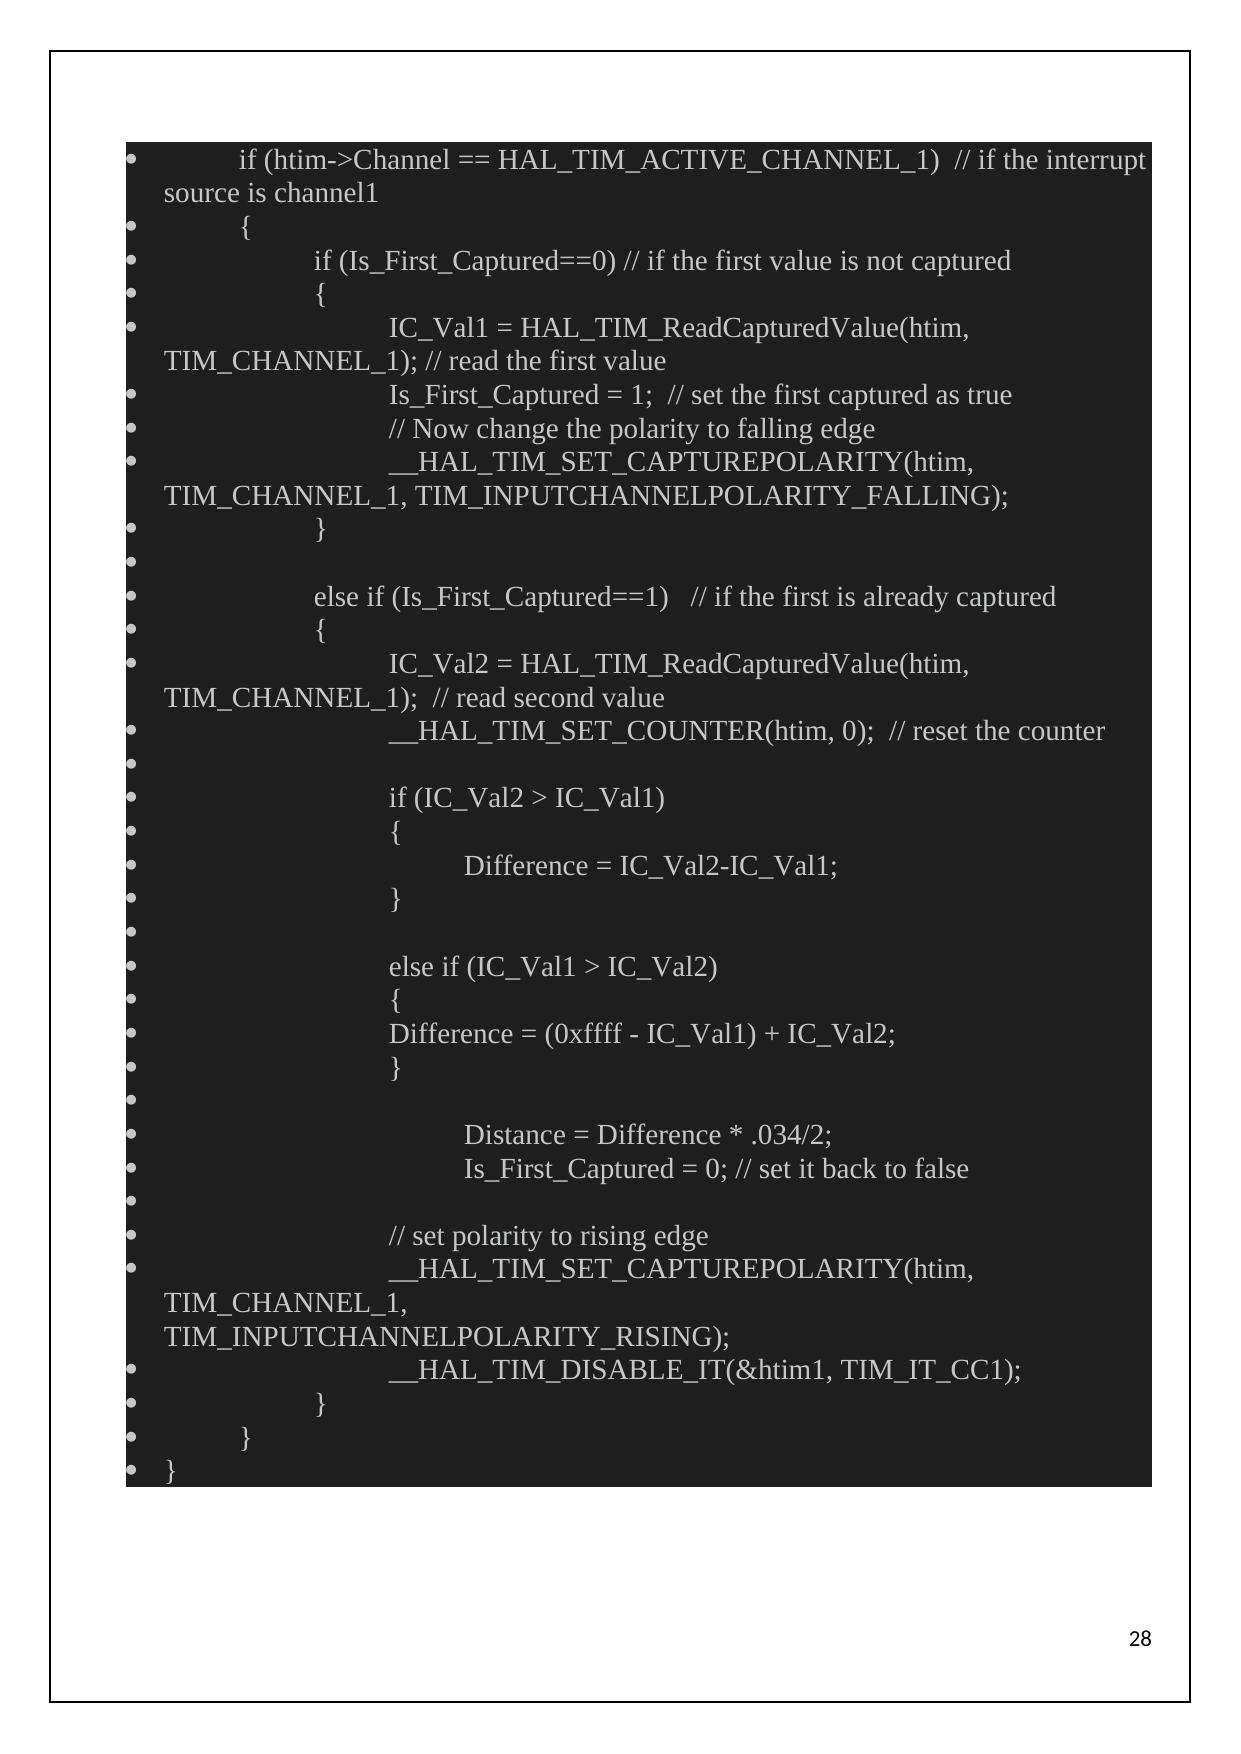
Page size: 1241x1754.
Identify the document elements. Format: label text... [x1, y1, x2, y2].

list { [126, 276, 1152, 310]
list __HAL_TIM_SET_CAPTUREPOLARITY(htim, TIM_CHANNEL_1, TIM_INPUTCHANNELPOLARITY_FALLING); [126, 444, 1152, 512]
list Is_First_Captured = 0; // set it back to false [126, 1151, 1152, 1184]
list } [126, 882, 1152, 915]
list } [126, 1386, 1152, 1420]
list // Now change the polarity to falling edge [126, 411, 1152, 444]
list else if (IC_Val1 > IC_Val2) [126, 949, 1152, 982]
list { [126, 982, 1152, 1016]
list else if (Is_First_Captured==1) // if the first is already captured [126, 579, 1152, 612]
list __HAL_TIM_SET_CAPTUREPOLARITY(htim, TIM_CHANNEL_1, TIM_INPUTCHANNELPOLARITY_RISING); [126, 1252, 1152, 1352]
list } [126, 512, 1152, 545]
list IC_Val1 = HAL_TIM_ReadCapturedValue(htim, TIM_CHANNEL_1); // read the first value [126, 310, 1152, 377]
list __HAL_TIM_DISABLE_IT(&htim1, TIM_IT_CC1); [126, 1352, 1152, 1386]
list { [126, 209, 1152, 243]
list Distance = Difference * .034/2; [126, 1117, 1152, 1151]
list if (IC_Val2 > IC_Val1) [126, 781, 1152, 814]
list __HAL_TIM_SET_COUNTER(htim, 0); // reset the counter [126, 713, 1152, 747]
list if (Is_First_Captured==0) // if the first value is not captured [126, 243, 1152, 276]
list { [126, 814, 1152, 848]
list Is_First_Captured = 1; // set the first captured as true [126, 377, 1152, 411]
list if (htim->Channel == HAL_TIM_ACTIVE_CHANNEL_1) // if the interrupt source is channel1 [126, 142, 1152, 209]
list Difference = (0xffff - IC_Val1) + IC_Val2; [126, 1016, 1152, 1050]
list } [126, 1050, 1152, 1083]
list } [126, 1420, 1152, 1453]
list } [126, 1453, 1152, 1487]
list // set polarity to rising edge [126, 1218, 1152, 1252]
list IC_Val2 = HAL_TIM_ReadCapturedValue(htim, TIM_CHANNEL_1); // read second value [126, 646, 1152, 713]
list Difference = IC_Val2-IC_Val1; [126, 848, 1152, 882]
list { [126, 612, 1152, 646]
